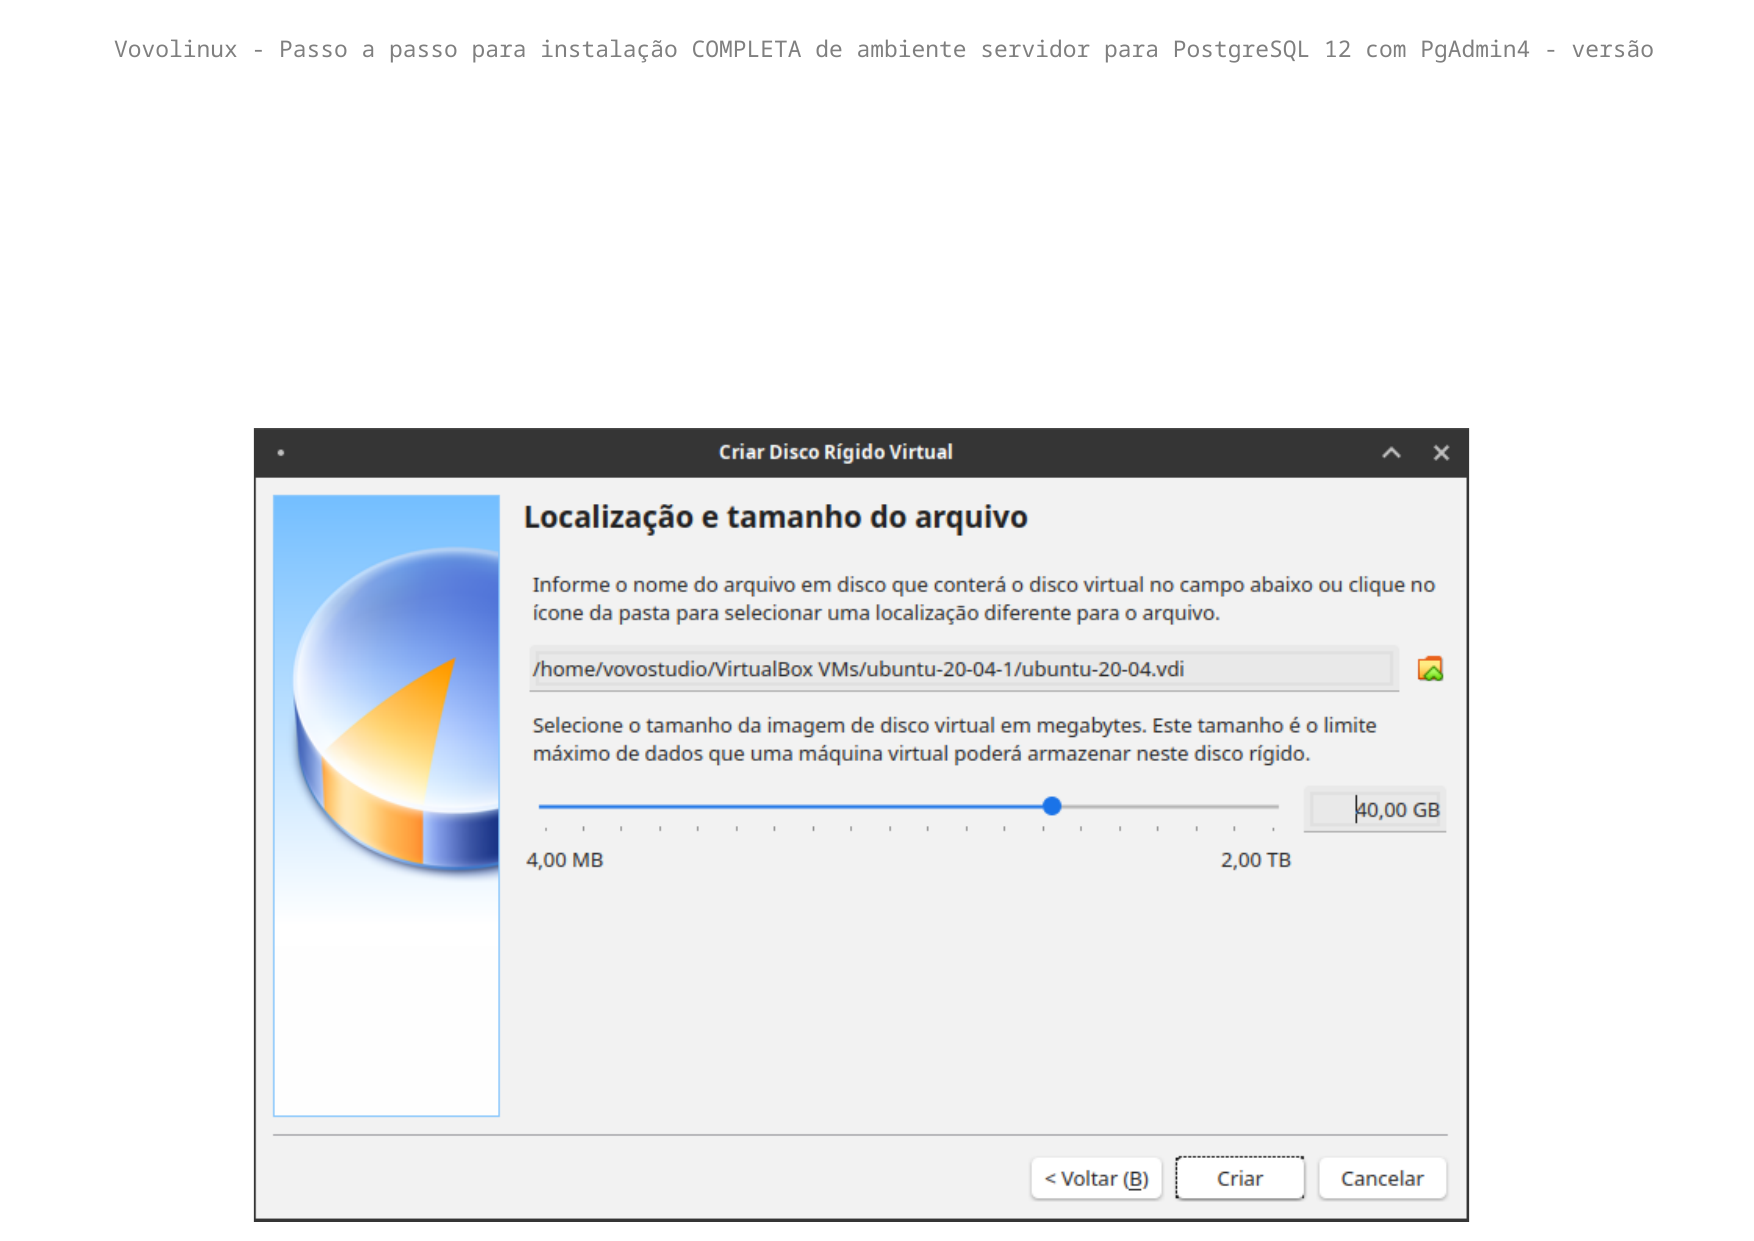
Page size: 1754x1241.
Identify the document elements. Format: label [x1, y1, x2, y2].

picture [253, 428, 1470, 1222]
